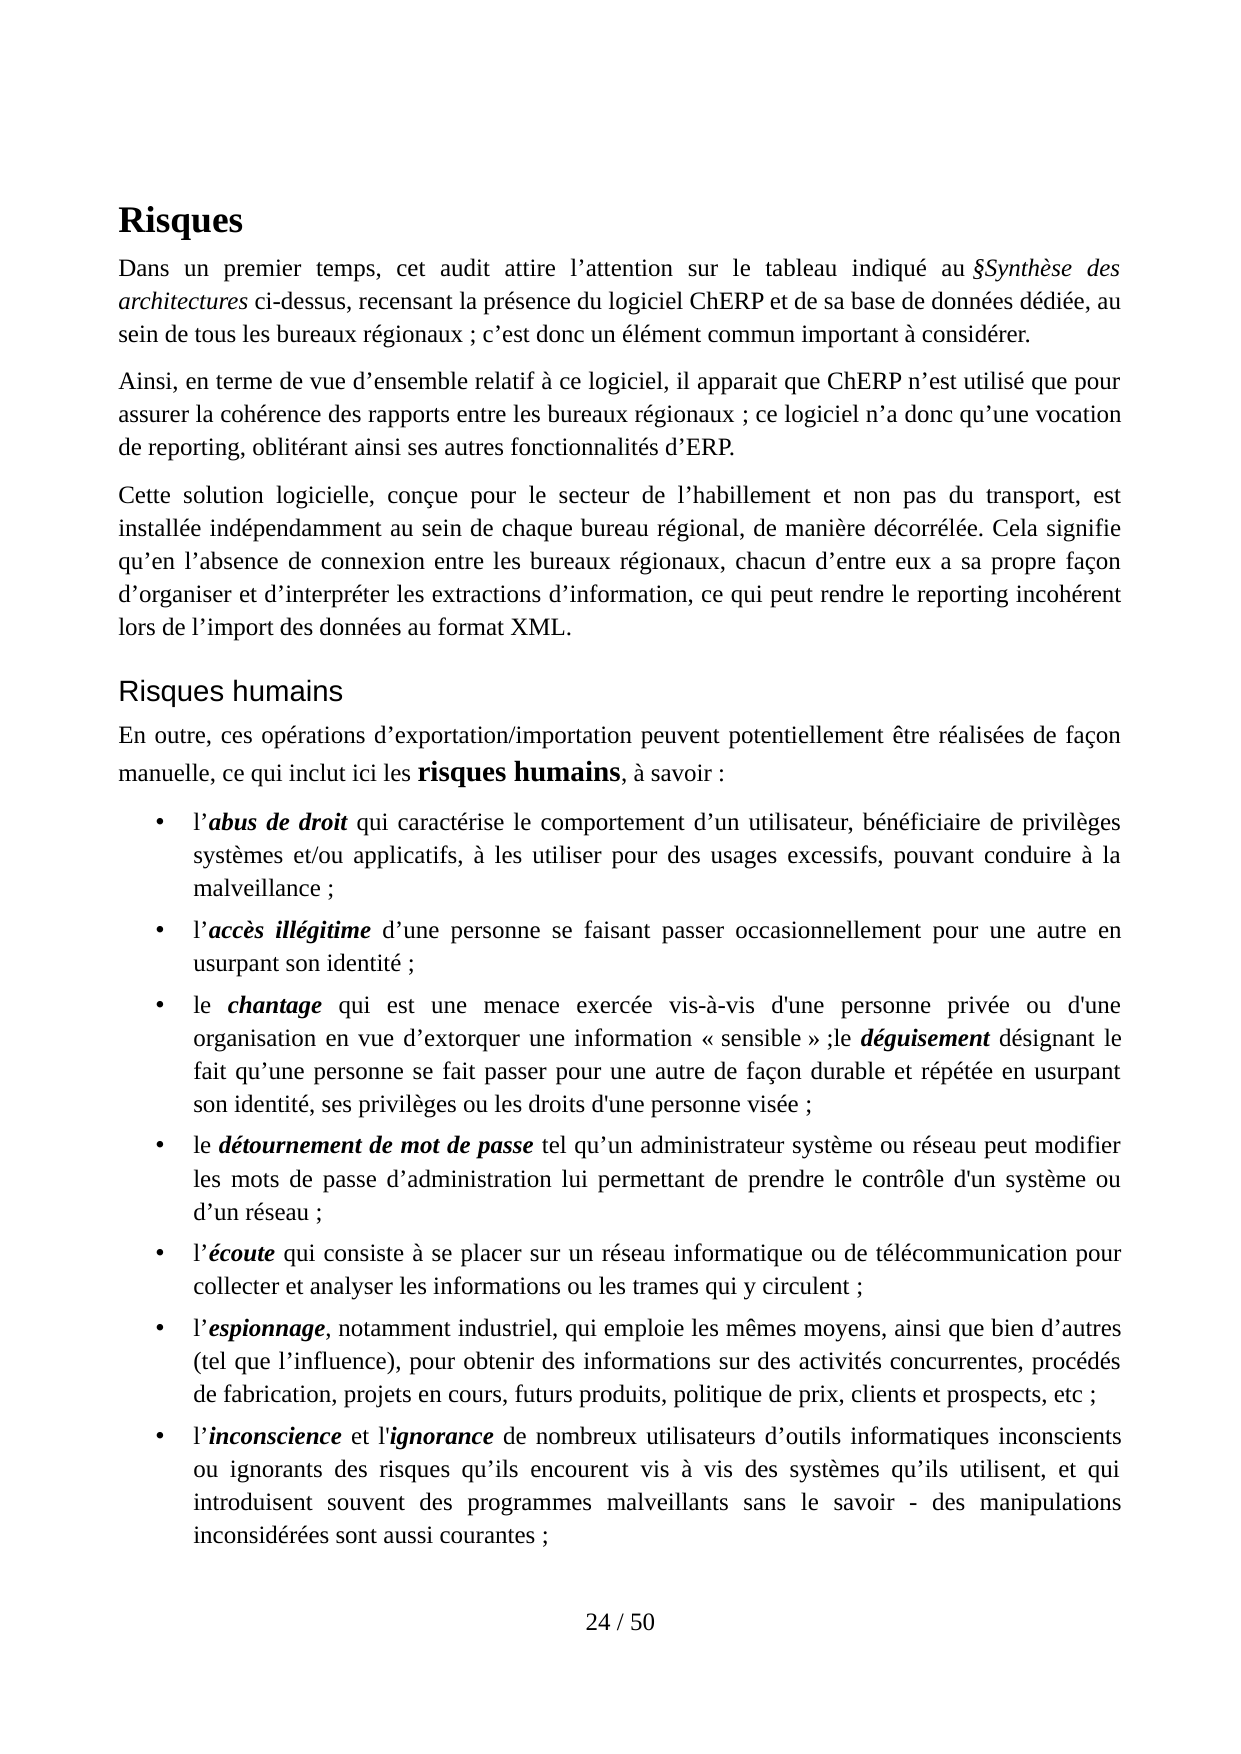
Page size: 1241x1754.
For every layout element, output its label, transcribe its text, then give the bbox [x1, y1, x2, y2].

text Ainsi, en terme de vue d’ensemble relatif à ce logiciel, il apparait que ChERP n’est utilisé que pour assurer la cohérence des rapports entre les bureaux régionaux ; ce logiciel n’a donc qu’une vocation de reporting, oblitérant ainsi ses autres fonctionnalités d’ERP. [118, 366, 1122, 461]
list l’inconscience et l'ignorance de nombreux utilisateurs d’outils informatiques inconscients ou ignorants des risques qu’ils encourent vis à vis des systèmes qu’ils utilisent, et qui introduisent souvent des programmes malveillants sans le savoir - des manipulations inconsidérées sont aussi courantes ; [156, 1421, 1122, 1548]
list l’accès illégitime d’une personne se faisant passer occasionnellement pour une autre en usurpant son identité ; [156, 915, 1122, 977]
subtitle Risques humains [118, 674, 1122, 708]
subtitle Risques [118, 197, 1122, 240]
text Dans un premier temps, cet audit attire l’attention sur le tableau indiqué au §Synthèse des architectures ci-dessus, recensant la présence du logiciel ChERP et de sa base de données dédiée, au sein de tous les bureaux régionaux ; c’est donc un élément commun important à considérer. [118, 253, 1122, 348]
list l’abus de droit qui caractérise le comportement d’un utilisateur, bénéficiaire de privilèges systèmes et/ou applicatifs, à les utiliser pour des usages excessifs, pouvant conduire à la malveillance ; [156, 807, 1122, 902]
text En outre, ces opérations d’exportation/importation peuvent potentiellement être réalisées de façon manuelle, ce qui inclut ici les risques humains, à savoir : [118, 721, 1122, 788]
list l’espionnage, notamment industriel, qui emploie les mêmes moyens, ainsi que bien d’autres (tel que l’influence), pour obtenir des informations sur des activités concurrentes, procédés de fabrication, projets en cours, futurs produits, politique de prix, clients et prospects, etc ; [156, 1313, 1122, 1408]
list le détournement de mot de passe tel qu’un administrateur système ou réseau peut modifier les mots de passe d’administration lui permettant de prendre le contrôle d'un système ou d’un réseau ; [156, 1131, 1122, 1225]
list l’écoute qui consiste à se placer sur un réseau informatique ou de télécommunication pour collecter et analyser les informations ou les trames qui y circulent ; [156, 1238, 1122, 1300]
list le chantage qui est une menace exercée vis-à-vis d'une personne privée ou d'une organisation en vue d’extorquer une information « sensible » ;le déguisement désignant le fait qu’une personne se fait passer pour une autre de façon durable et répétée en usurpant son identité, ses privilèges ou les droits d'une personne visée ; [156, 990, 1122, 1118]
text Cette solution logicielle, conçue pour le secteur de l’habillement et non pas du transport, est installée indépendamment au sein de chaque bureau régional, de manière décorrélée. Cela signifie qu’en l’absence de connexion entre les bureaux régionaux, chacun d’entre eux a sa propre façon d’organiser et d’interpréter les extractions d’information, ce qui peut rendre le reporting incohérent lors de l’import des données au format XML. [118, 480, 1122, 641]
